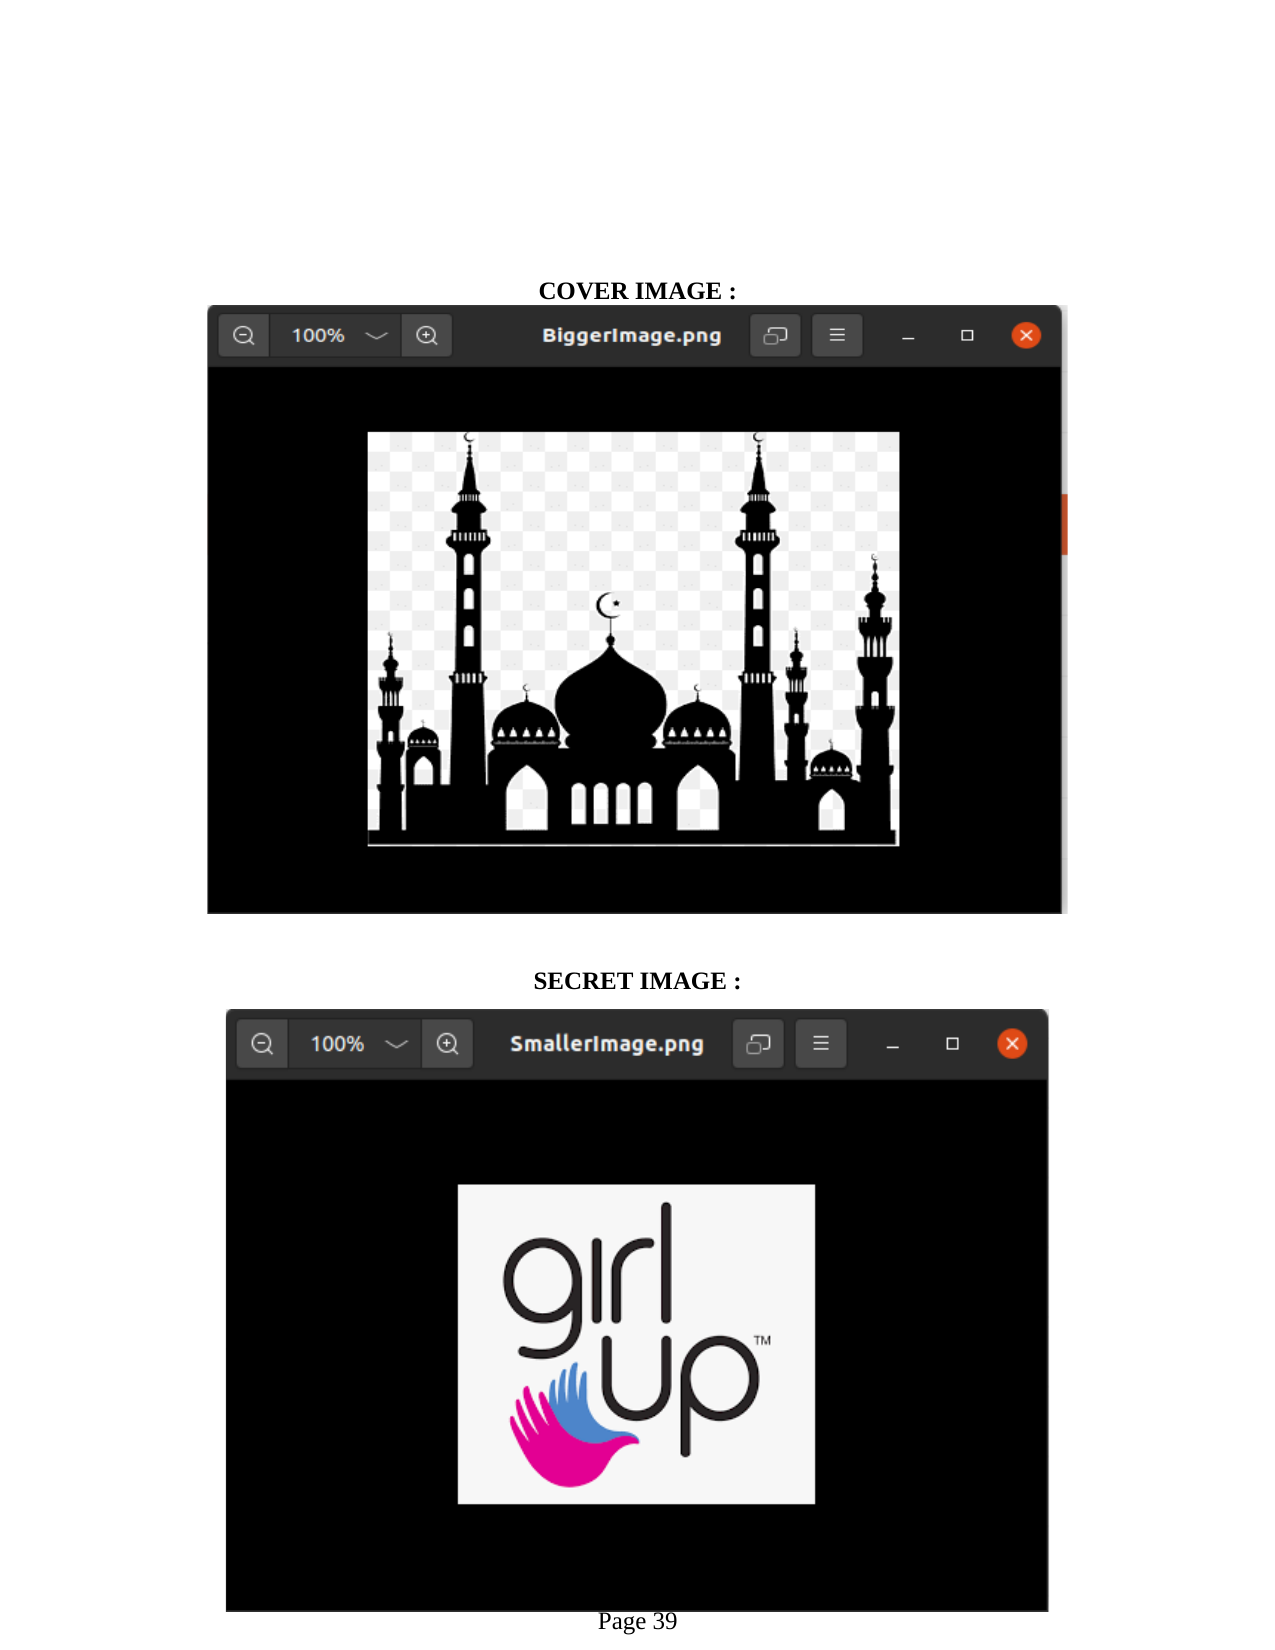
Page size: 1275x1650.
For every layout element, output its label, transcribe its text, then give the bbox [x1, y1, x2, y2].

picture [225, 1009, 1050, 1612]
text COVER IMAGE : [135, 276, 1140, 305]
picture [207, 305, 1068, 914]
text SECRET IMAGE : [135, 966, 1140, 995]
